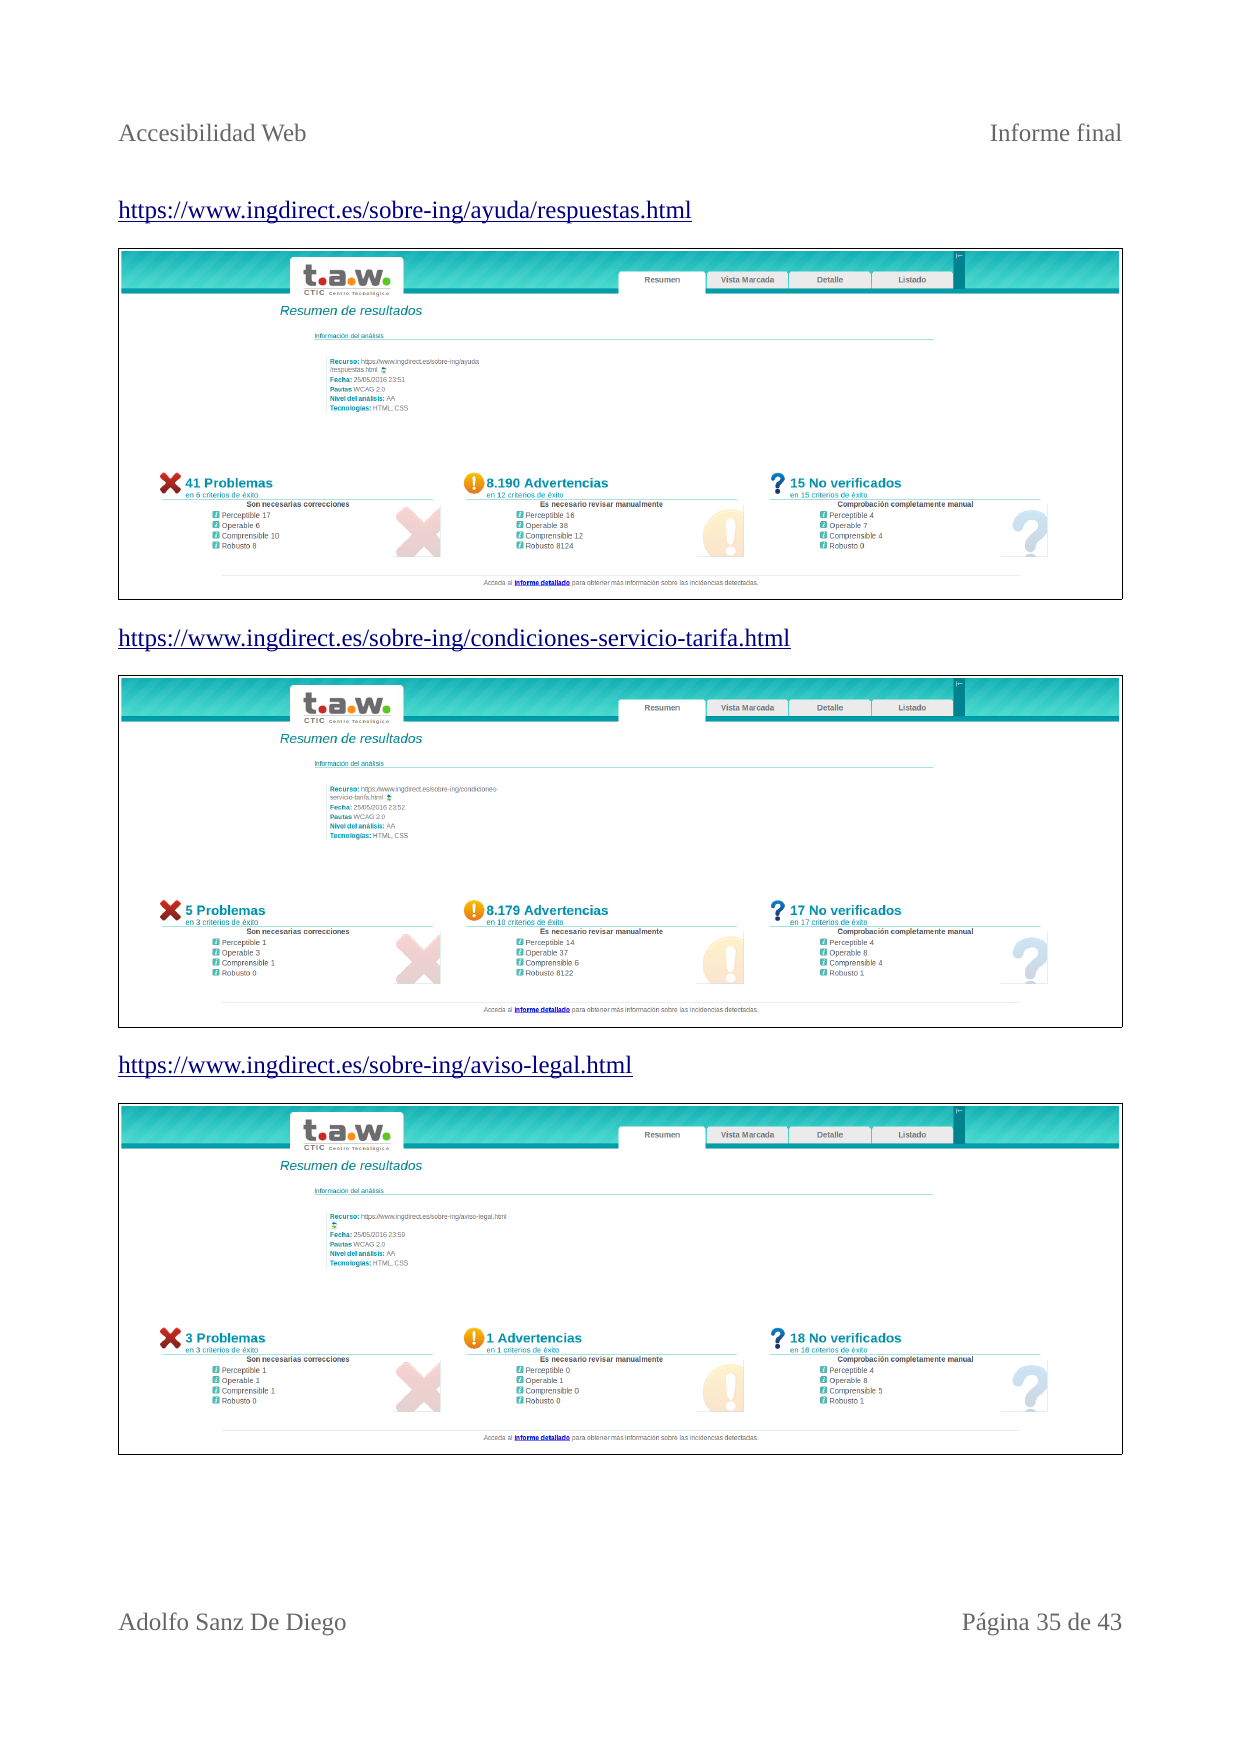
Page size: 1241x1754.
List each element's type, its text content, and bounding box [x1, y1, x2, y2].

text https://www.ingdirect.es/sobre-ing/aviso-legal.html [118, 1051, 1122, 1079]
text https://www.ingdirect.es/sobre-ing/condiciones-servicio-tarifa.html [118, 623, 1122, 652]
picture [121, 1106, 1119, 1452]
text https://www.ingdirect.es/sobre-ing/ayuda/respuestas.html [118, 196, 1122, 224]
picture [121, 678, 1119, 1024]
picture [121, 251, 1119, 597]
